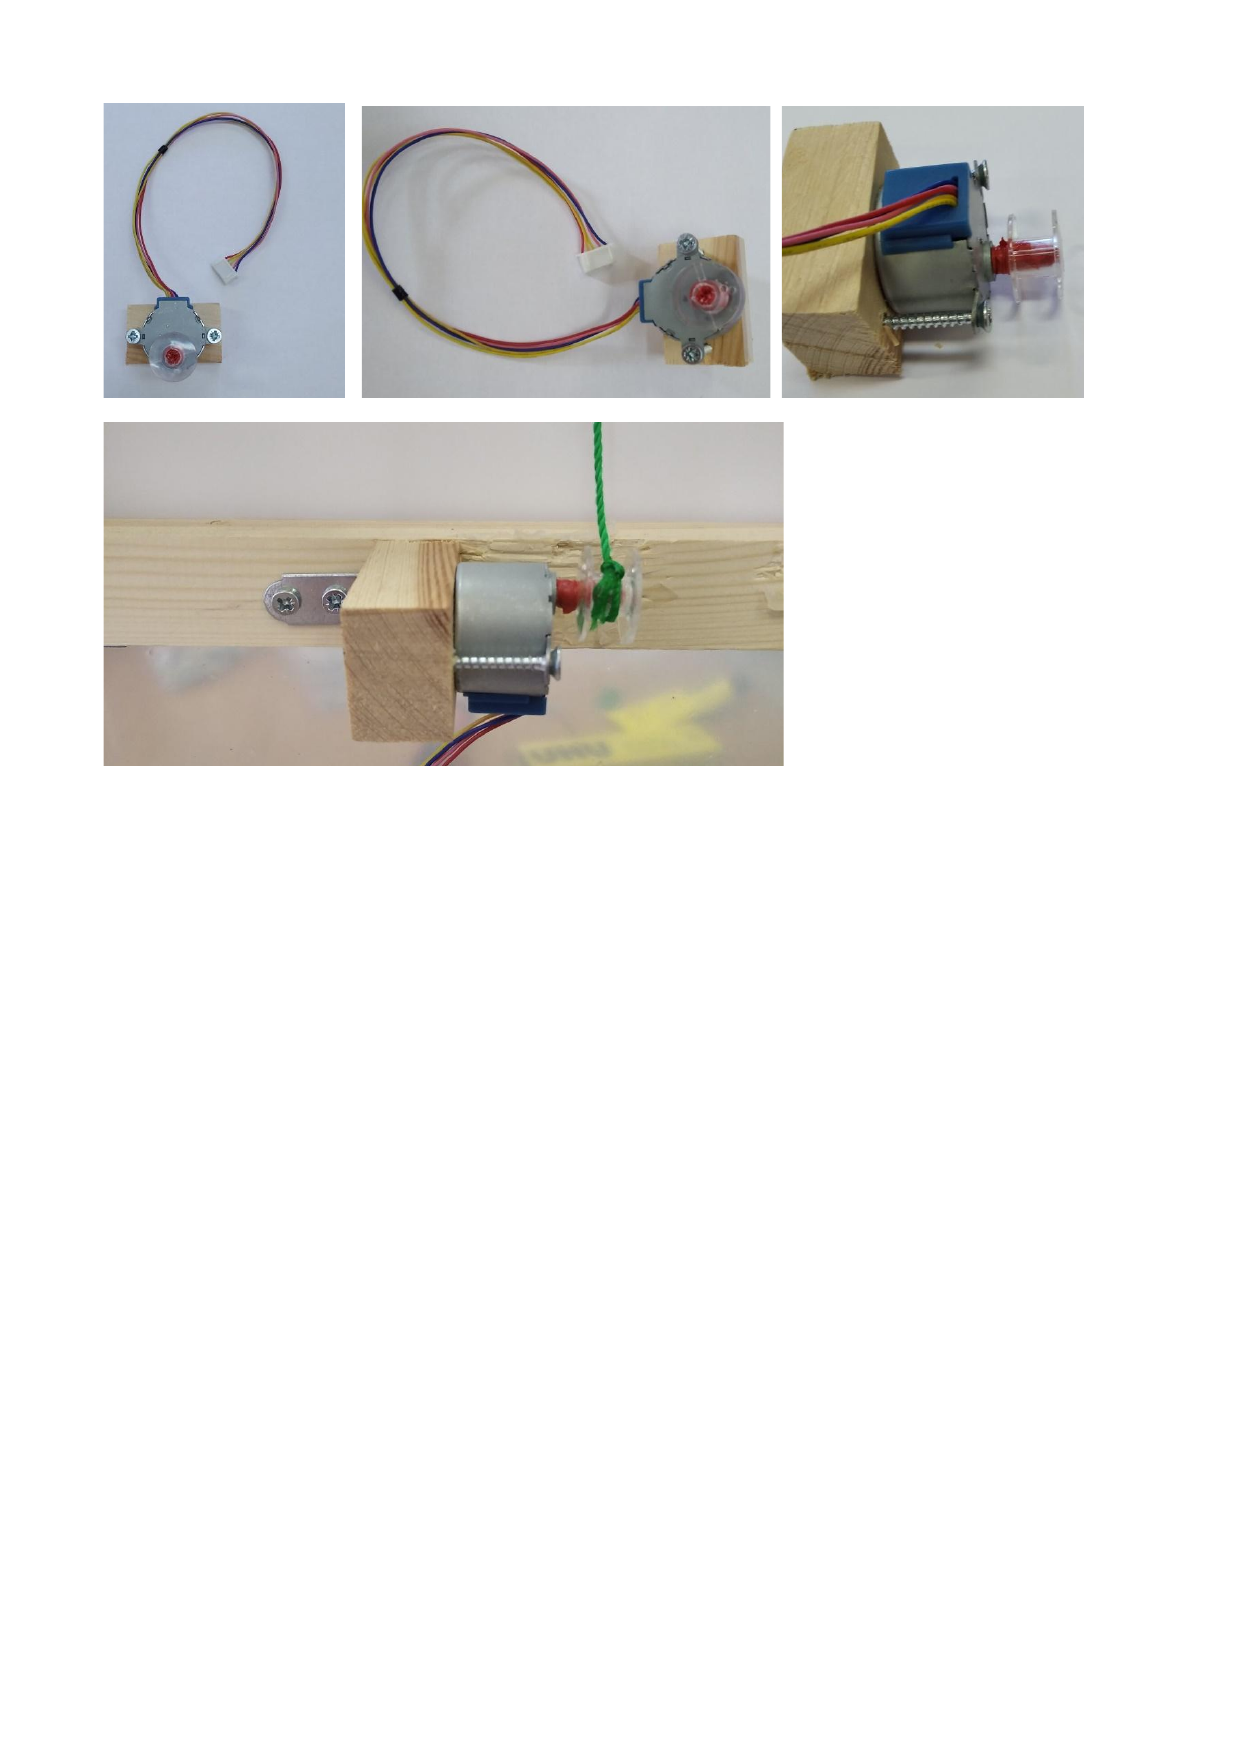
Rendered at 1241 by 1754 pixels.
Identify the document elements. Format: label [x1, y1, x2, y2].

picture [103, 103, 345, 398]
picture [781, 106, 1084, 398]
picture [103, 422, 784, 766]
picture [361, 106, 771, 398]
